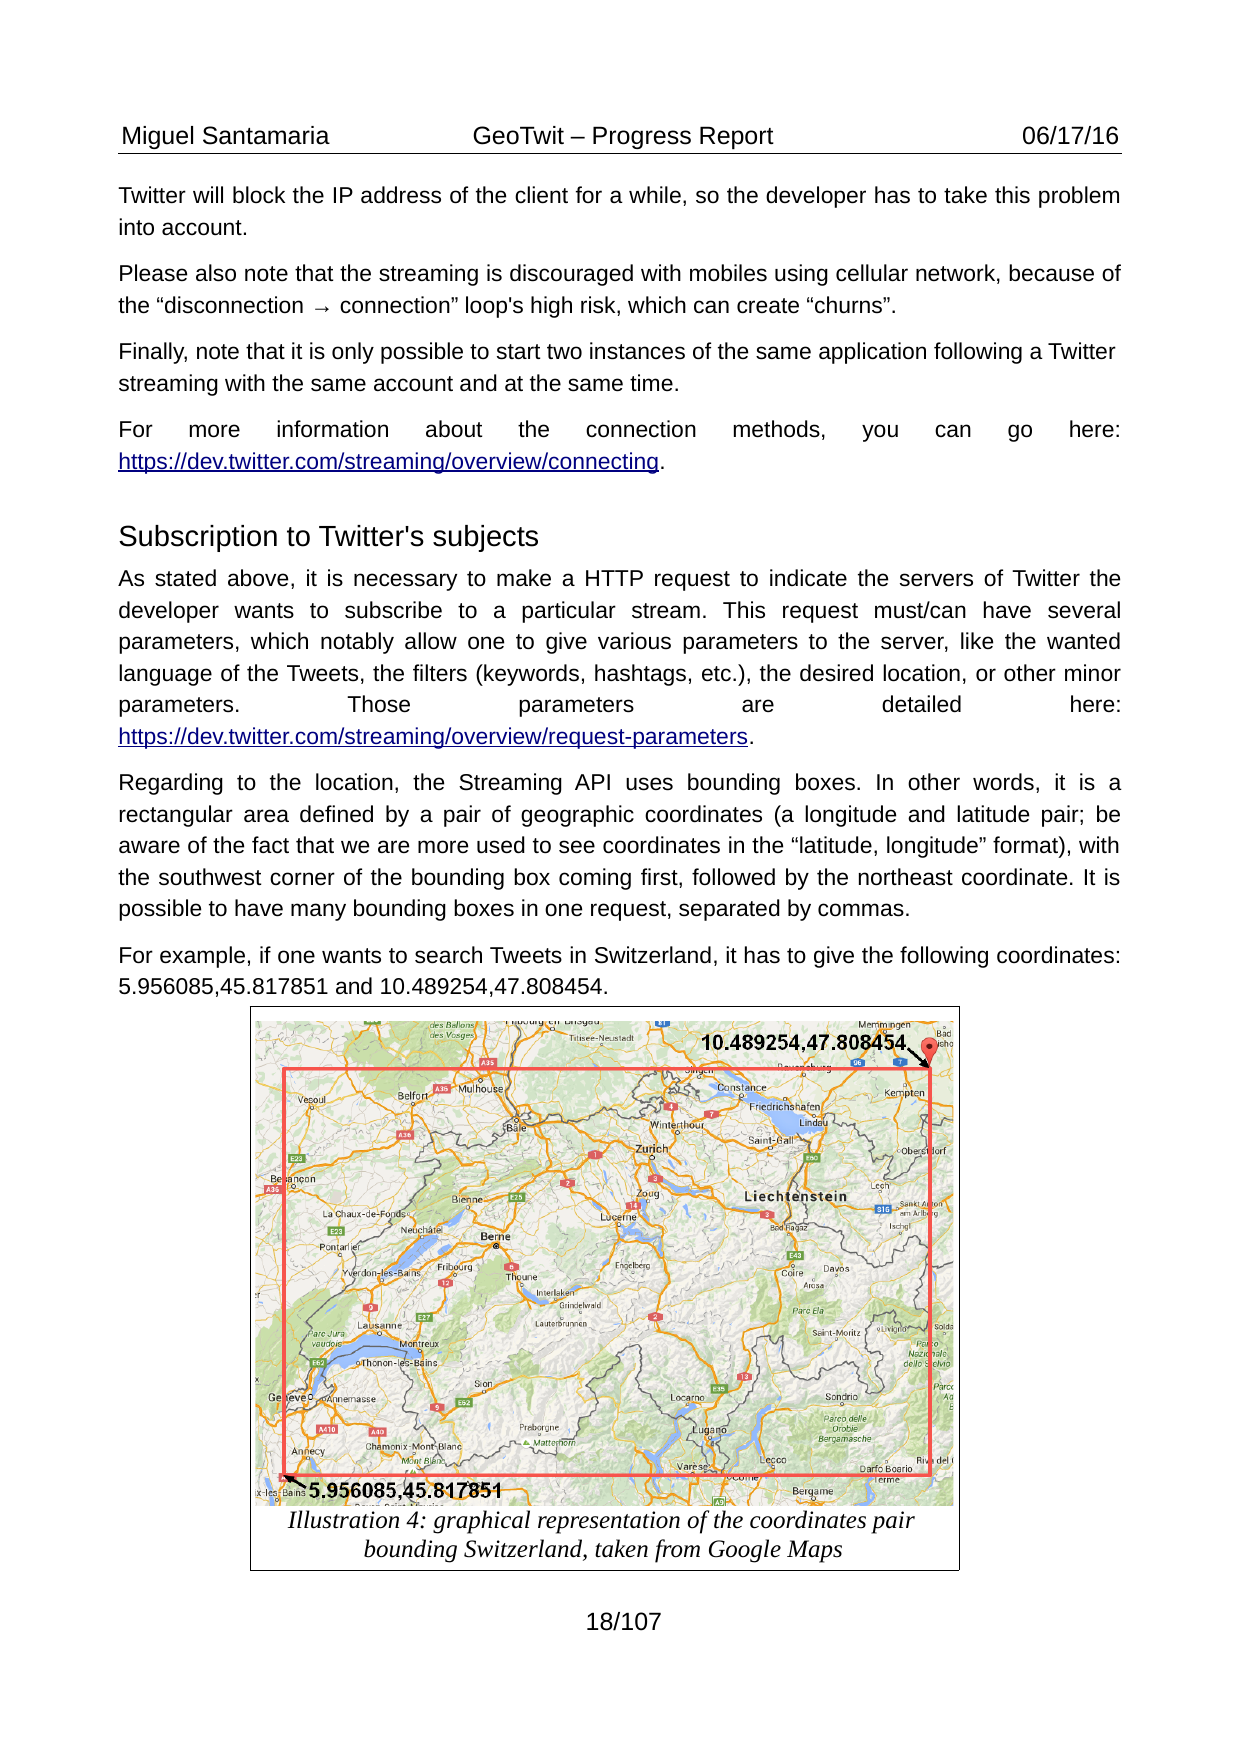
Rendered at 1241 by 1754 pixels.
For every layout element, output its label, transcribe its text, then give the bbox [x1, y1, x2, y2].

text Illustration 4: graphical representation of the coordinates pair bounding Switzerland, taken from Google Maps [253, 1021, 956, 1563]
text Finally, note that it is only possible to start two instances of the same application following a Twitter streaming with the same account and at the same time. [118, 338, 1122, 396]
text [251, 1007, 959, 1570]
text As stated above, it is necessary to make a HTTP request to indicate the servers of Twitter the developer wants to subscribe to a particular stream. This request must/can have several parameters, which notably allow one to give various parameters to the server, like the wanted language of the Tweets, the filters (keywords, hashtags, etc.), the desired location, or other minor parameters. Those parameters are detailed here: https://dev.twitter.com/streaming/overview/request-parameters. [118, 565, 1122, 749]
text For example, if one wants to search Tweets in Switzerland, it has to give the following coordinates: 5.956085,45.817851 and 10.489254,47.808454. [118, 942, 1122, 1000]
text Twitter will block the IP address of the client for a while, so the developer has to take this problem into account. [118, 182, 1122, 240]
text Regarding to the location, the Streaming API uses bounding boxes. In other words, it is a rectangular area defined by a pair of geographic coordinates (a longitude and latitude pair; be aware of the fact that we are more used to see coordinates in the “latitude, longitude” format), with the southwest corner of the bounding box coming first, followed by the northeast coordinate. It is possible to have many bounding boxes in one request, separated by commas. [118, 769, 1122, 922]
subtitle Subscription to Twitter's subjects [118, 519, 1122, 552]
text Please also note that the streaming is discouraged with mobiles using cellular network, because of the “disconnection → connection” loop's high risk, which can create “churns”. [118, 260, 1122, 318]
picture [255, 1021, 954, 1506]
text For more information about the connection methods, you can go here: https://dev.twitter.com/streaming/overview/connecting. [118, 416, 1122, 474]
